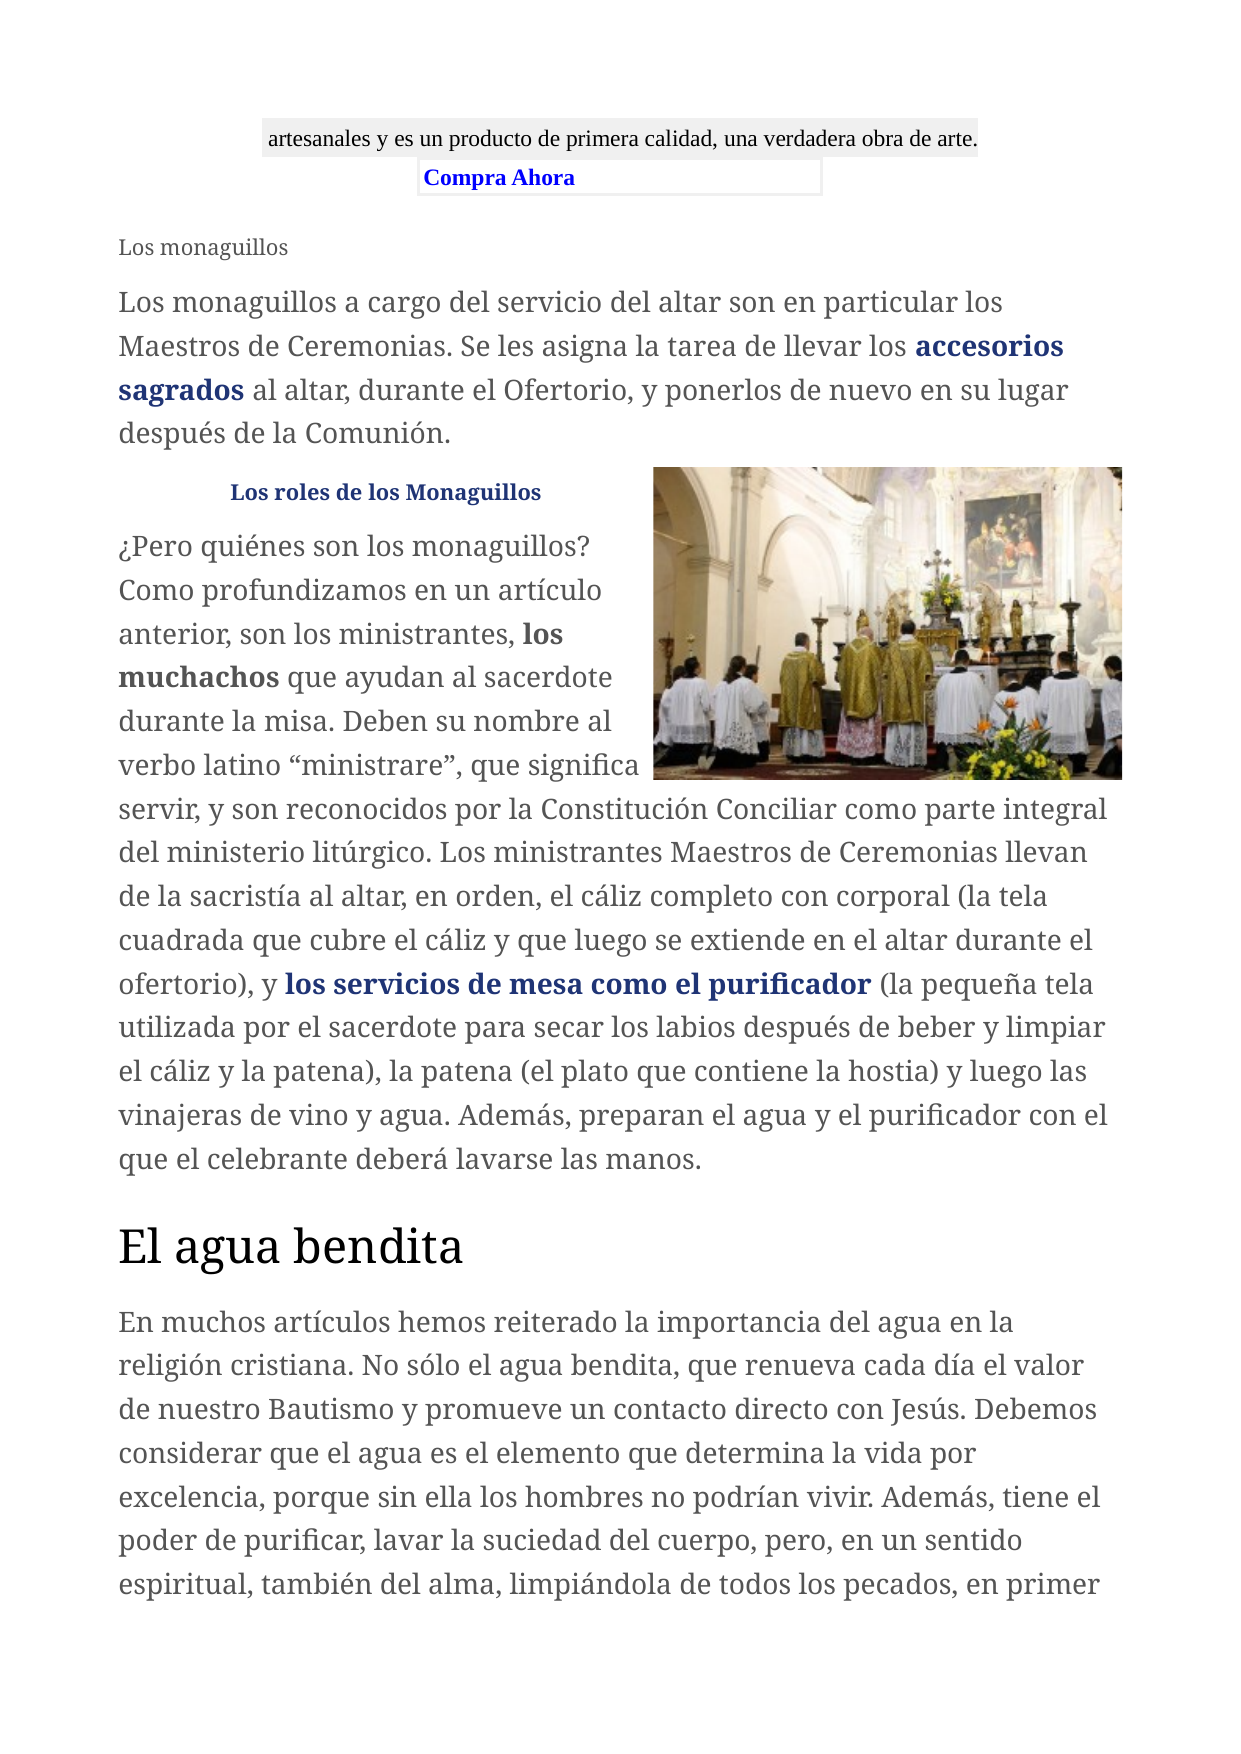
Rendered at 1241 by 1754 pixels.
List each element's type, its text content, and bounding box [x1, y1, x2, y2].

text Vinajeras agua y vino Molina cristal y acero. Vinajeras para celebración realizadas por la famosa empresa española Molina y hace parte de la preciosa colección 'Artimetal'. Este objeto litúrgico es hecho siguiendo técnicas artesanales y es un producto de primera calidad, una verdadera obra de arte. Compra Ahora [118, 118, 417, 196]
subtitle Los monaguillos [118, 232, 1122, 261]
text Vinajeras agua y vino Molina cristal y acero. Vinajeras para celebración realizadas por la famosa empresa española Molina y hace parte de la preciosa colección 'Artimetal'. Este objeto litúrgico es hecho siguiendo técnicas artesanales y es un producto de primera calidad, una verdadera obra de arte. Compra Ahora [420, 160, 820, 193]
text Los monaguillos a cargo del servicio del altar son en particular los Maestros de Ceremonias. Se les asigna la tarea de llevar los accesorios sagrados al altar, durante el Ofertorio, y ponerlos de nuevo en su lugar después de la Comunión. [118, 277, 1122, 452]
picture [653, 467, 1123, 780]
text En muchos artículos hemos reiterado la importancia del agua en la religión cristiana. No sólo el agua bendita, que renueva cada día el valor de nuestro Bautismo y promueve un contacto directo con Jesús. Debemos considerar que el agua es el elemento que determina la vida por excelencia, porque sin ella los hombres no podrían vivir. Además, tiene el poder de purificar, lavar la suciedad del cuerpo, pero, en un sentido espiritual, también del alma, limpiándola de todos los pecados, en primer [118, 1297, 1122, 1603]
text Vinajeras agua y vino Molina cristal y acero. Vinajeras para celebración realizadas por la famosa empresa española Molina y hace parte de la preciosa colección 'Artimetal'. Este objeto litúrgico es hecho siguiendo técnicas artesanales y es un producto de primera calidad, una verdadera obra de arte. Compra Ahora [265, 118, 1122, 196]
text ¿Pero quiénes son los monaguillos? Como profundizamos en un artículo anterior, son los ministrantes, los muchachos que ayudan al sacerdote durante la misa. Deben su nombre al verbo latino “ministrare”, que significa servir, y son reconocidos por la Constitución Conciliar como parte integral del ministerio litúrgico. Los ministrantes Maestros de Ceremonias llevan de la sacristía al altar, en orden, el cáliz completo con corporal (la tela cuadrada que cubre el cáliz y que luego se extiende en el altar durante el ofertorio), y los servicios de mesa como el purificador (la pequeña tela utilizada por el sacerdote para secar los labios después de beber y limpiar el cáliz y la patena), la patena (el plato que contiene la hostia) y luego las vinajeras de vino y agua. Además, preparan el agua y el purificador con el que el celebrante deberá lavarse las manos. [118, 521, 1122, 1177]
subtitle El agua bendita [118, 1214, 1122, 1278]
text Los roles de los Monaguillos [118, 467, 653, 507]
